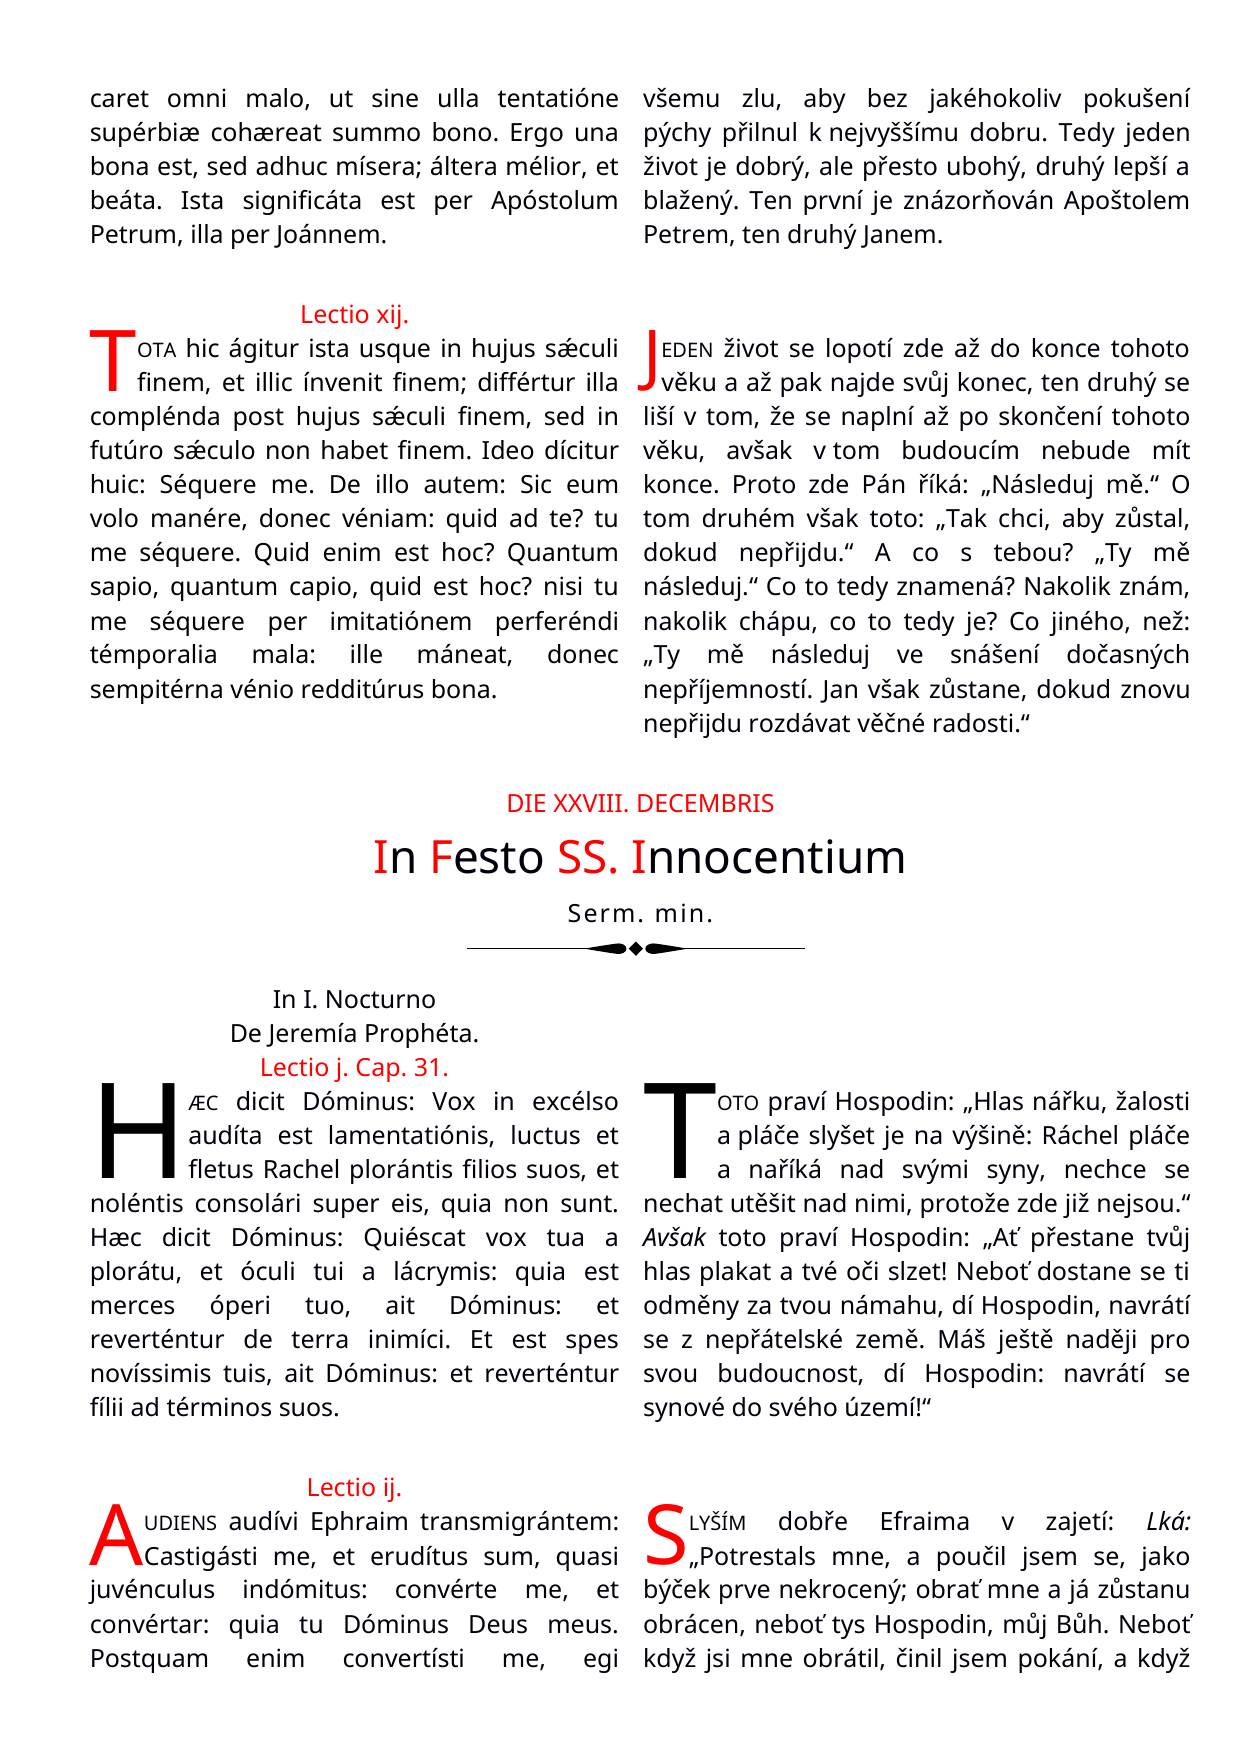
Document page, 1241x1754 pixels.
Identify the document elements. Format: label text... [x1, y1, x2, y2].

table_cell Toto praví Hospodin: „Hlas nářku, žalosti a pláče slyšet je na výšině: Ráchel pláče a naříká nad svými syny, nechce se nechat utěšit nad nimi, protože zde již nejsou.“ Avšak toto praví Hospodin: „Ať přestane tvůj hlas plakat a tvé oči slzet! Neboť dostane se ti odměny za tvou námahu, dí Hospodin, navrátí se z nepřátelské země. Máš ještě naději pro svou budoucnost, dí Hospodin: navrátí se synové do svého území!“ [631, 975, 1203, 1464]
table_cell Lectio xij. Tota hic ágitur ista usque in hujus sǽculi finem, et illic ínvenit finem; différtur illa complénda post hujus sǽculi finem, sed in futúro sǽculo non habet finem. Ideo dícitur huic: Séquere me. De illo autem: Sic eum volo manére, donec véniam: quid ad te? tu me séquere. Quid enim est hoc? Quantum sapio, quantum capio, quid est hoc? nisi tu me séquere per imitatiónem perferéndi témporalia mala: ille máneat, donec sempitérna vénio redditúrus bona. [78, 291, 631, 779]
table_cell Lectio ij. Audiens audívi Ephraim transmigrántem: Castigásti me, et erudítus sum, quasi juvénculus indómitus: convérte me, et convértar: quia tu Dóminus Deus meus. Postquam enim convertísti me, egi [78, 1464, 631, 1680]
table_cell caret omni malo, ut sine ulla tentatióne supérbiæ cohæreat summo bono. Ergo una bona est, sed adhuc mísera; áltera mélior, et beáta. Ista significáta est per Apóstolum Petrum, illa per Joánnem. [78, 74, 631, 291]
table_cell Slyším dobře Efraima v zajetí: Lká: „Potrestals mne, a poučil jsem se, jako býček prve nekrocený; obrať mne a já zůstanu obrácen, neboť tys Hospodin, můj Bůh. Neboť když jsi mne obrátil, činil jsem pokání, a když [631, 1464, 1203, 1680]
table_cell In I. Nocturno De Jeremía Prophéta. Lectio j. Cap. 31. Hæc dicit Dóminus: Vox in excélso audíta est lamentatiónis, luctus et fletus Rachel plorántis filios suos‚ et noléntis consolári super eis, quia non sunt. Hæc dicit Dóminus: Quiéscat vox tua a plorátu, et óculi tui a lácrymis: quia est merces óperi tuo, ait Dóminus: et reverténtur de terra inimíci. Et est spes novíssimis tuis, ait Dóminus: et reverténtur fílii ad términos suos. [78, 975, 631, 1464]
table_cell Jeden život se lopotí zde až do konce tohoto věku a až pak najde svůj konec, ten druhý se liší v tom, že se naplní až po skončení tohoto věku, avšak v tom budoucím nebude mít konce. Proto zde Pán říká: „Následuj mě.“ O tom druhém však toto: „Tak chci, aby zůstal, dokud nepřijdu.“ A co s tebou? „Ty mě následuj.“ Co to tedy znamená? Nakolik znám, nakolik chápu, co to tedy je? Co jiného, než: „Ty mě následuj ve snášení dočasných nepříjemností. Jan však zůstane, dokud znovu nepřijdu rozdávat věčné radosti.“ [631, 291, 1203, 779]
table_cell DIE XXVIII. DECEMBRIS In Festo SS. Innocentium Serm. min. [78, 779, 1203, 975]
table_cell všemu zlu, aby bez jakéhokoliv pokušení pýchy přilnul k nejvyššímu dobru. Tedy jeden život je dobrý, ale přesto ubohý, druhý lepší a blažený. Ten první je znázorňován Apoštolem Petrem, ten druhý Janem. [631, 74, 1203, 291]
